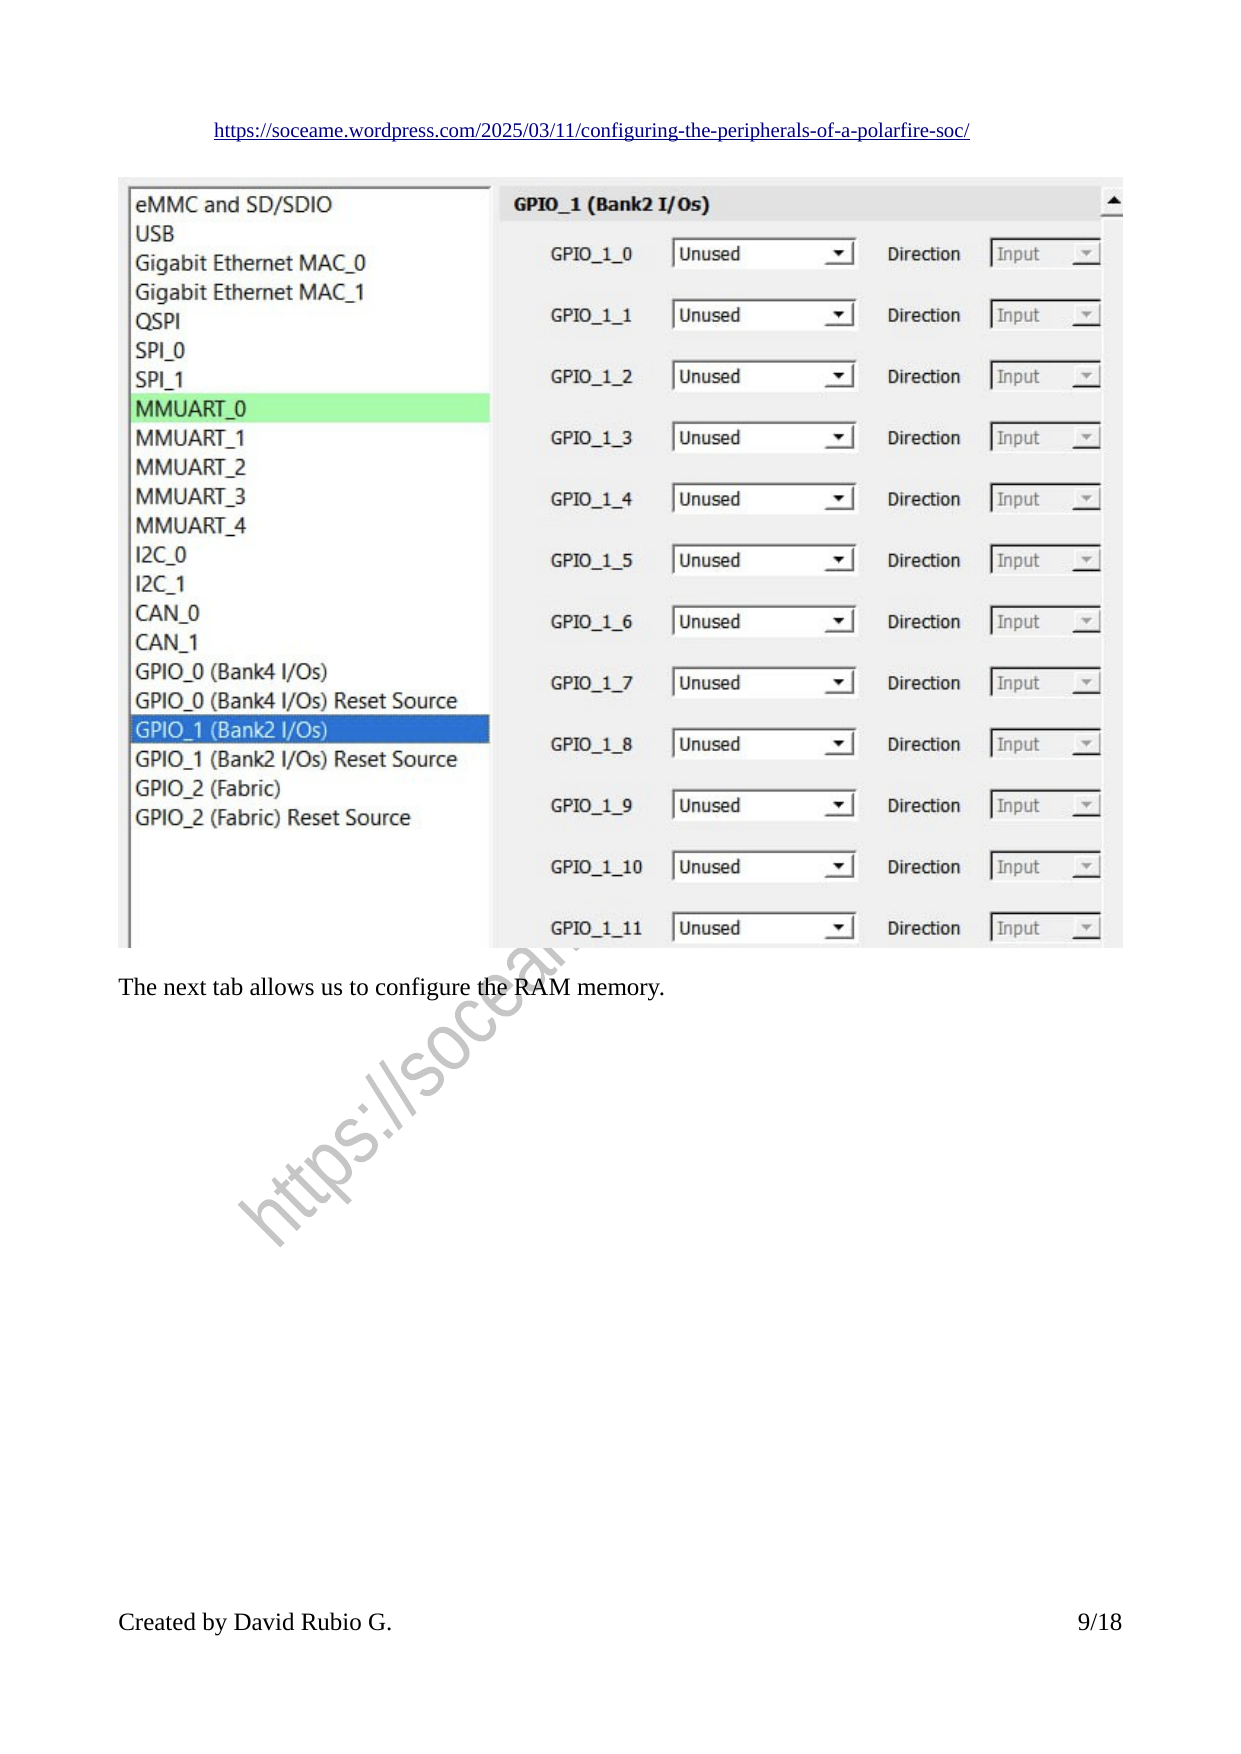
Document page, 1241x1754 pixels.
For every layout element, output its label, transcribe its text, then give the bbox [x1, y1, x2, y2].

picture [118, 177, 1123, 948]
text The next tab allows us to configure the RAM memory. [518, 972, 1122, 1001]
text The next tab allows us to configure the RAM memory. [118, 972, 519, 1001]
